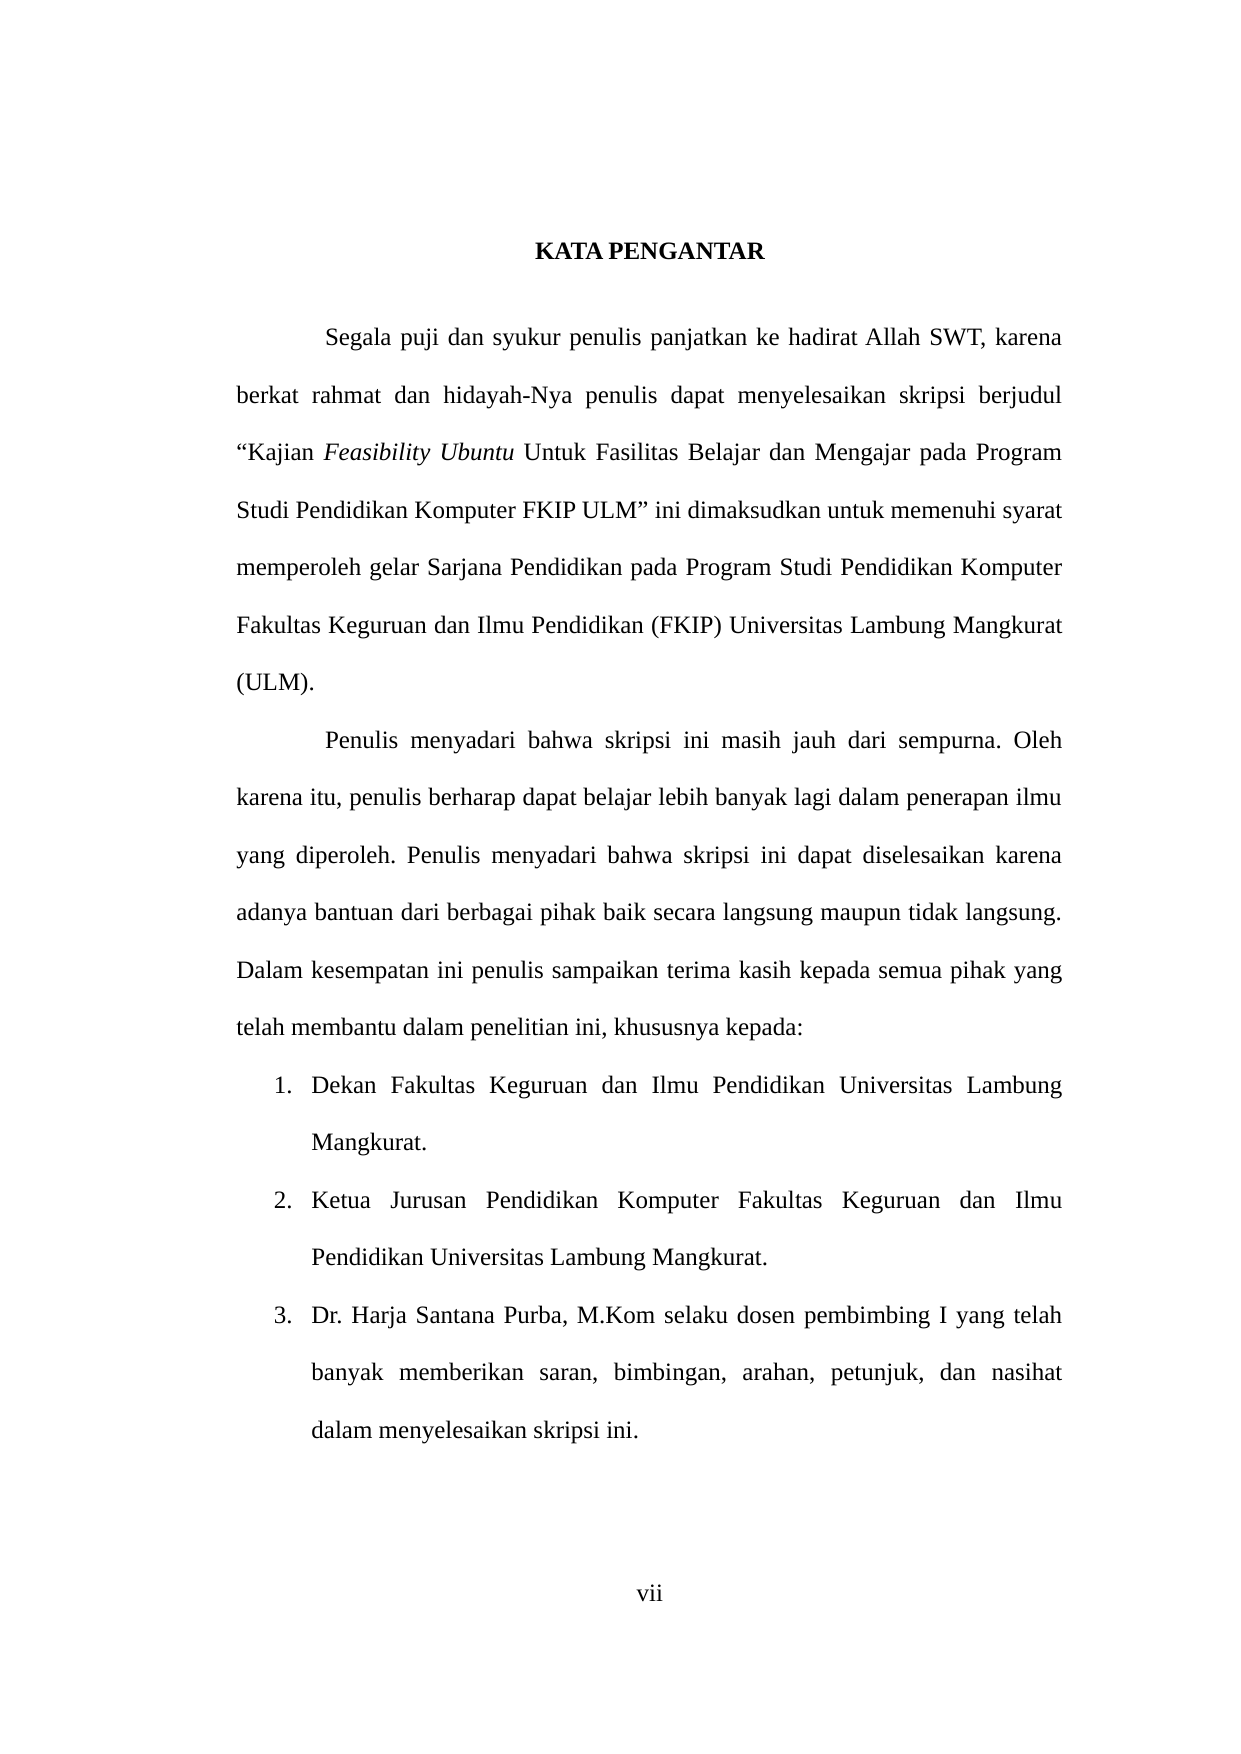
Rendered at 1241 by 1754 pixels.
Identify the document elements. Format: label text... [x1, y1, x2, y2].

list Ketua Jurusan Pendidikan Komputer Fakultas Keguruan dan Ilmu Pendidikan Universitas Lambung Mangkurat. [274, 1185, 1063, 1271]
subtitle KATA PENGANTAR [236, 236, 1063, 265]
text Segala puji dan syukur penulis panjatkan ke hadirat Allah SWT, karena berkat rahmat dan hidayah-Nya penulis dapat menyelesaikan skripsi berjudul “Kajian Feasibility Ubuntu Untuk Fasilitas Belajar dan Mengajar pada Program Studi Pendidikan Komputer FKIP ULM” ini dimaksudkan untuk memenuhi syarat memperoleh gelar Sarjana Pendidikan pada Program Studi Pendidikan Komputer Fakultas Keguruan dan Ilmu Pendidikan (FKIP) Universitas Lambung Mangkurat (ULM). [236, 322, 1063, 696]
text Penulis menyadari bahwa skripsi ini masih jauh dari sempurna. Oleh karena itu, penulis berharap dapat belajar lebih banyak lagi dalam penerapan ilmu yang diperoleh. Penulis menyadari bahwa skripsi ini dapat diselesaikan karena adanya bantuan dari berbagai pihak baik secara langsung maupun tidak langsung. Dalam kesempatan ini penulis sampaikan terima kasih kepada semua pihak yang telah membantu dalam penelitian ini, khususnya kepada: [236, 725, 1063, 1041]
list Dekan Fakultas Keguruan dan Ilmu Pendidikan Universitas Lambung Mangkurat. [274, 1070, 1063, 1156]
list Dr. Harja Santana Purba, M.Kom selaku dosen pembimbing I yang telah banyak memberikan saran, bimbingan, arahan, petunjuk, dan nasihat dalam menyelesaikan skripsi ini. [274, 1300, 1063, 1444]
